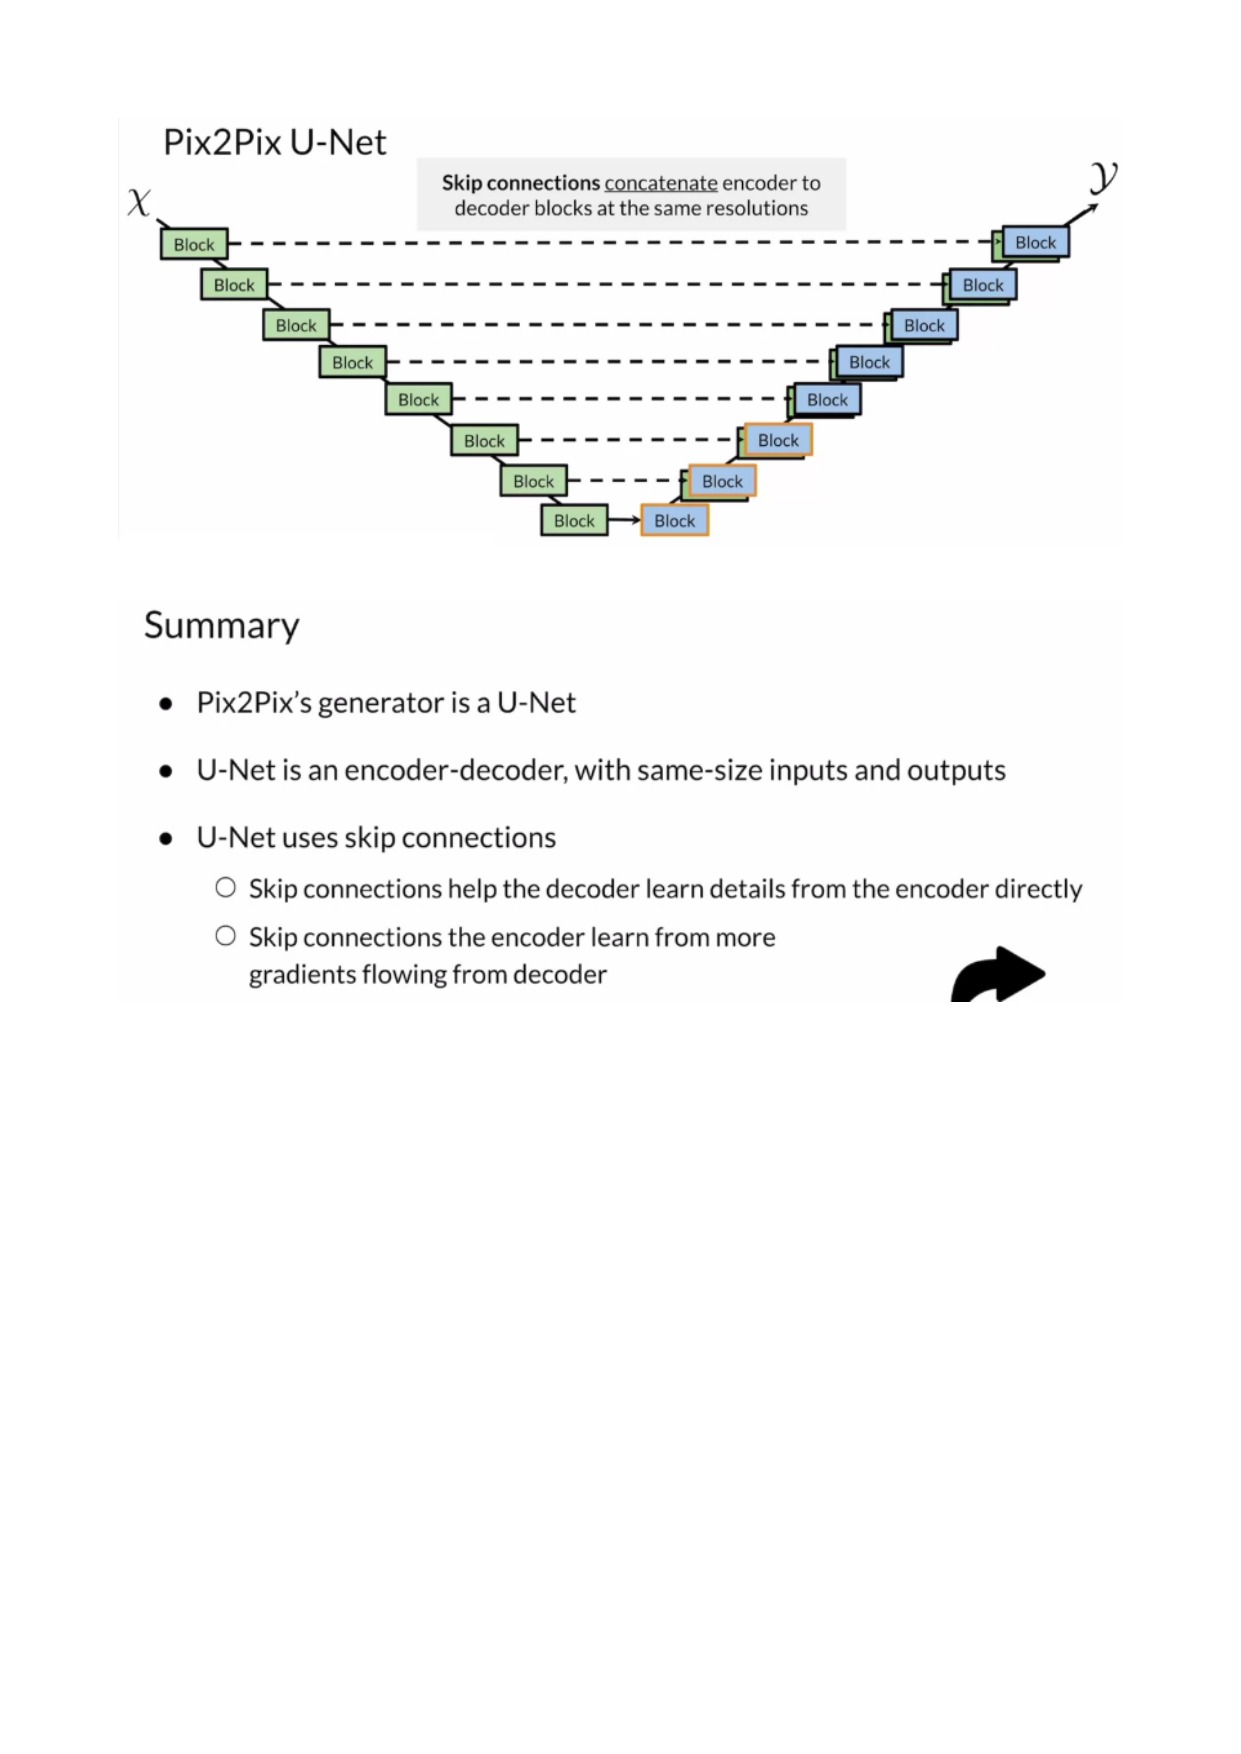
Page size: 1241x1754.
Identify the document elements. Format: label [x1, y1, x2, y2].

picture [118, 118, 1123, 545]
picture [118, 601, 1123, 1002]
